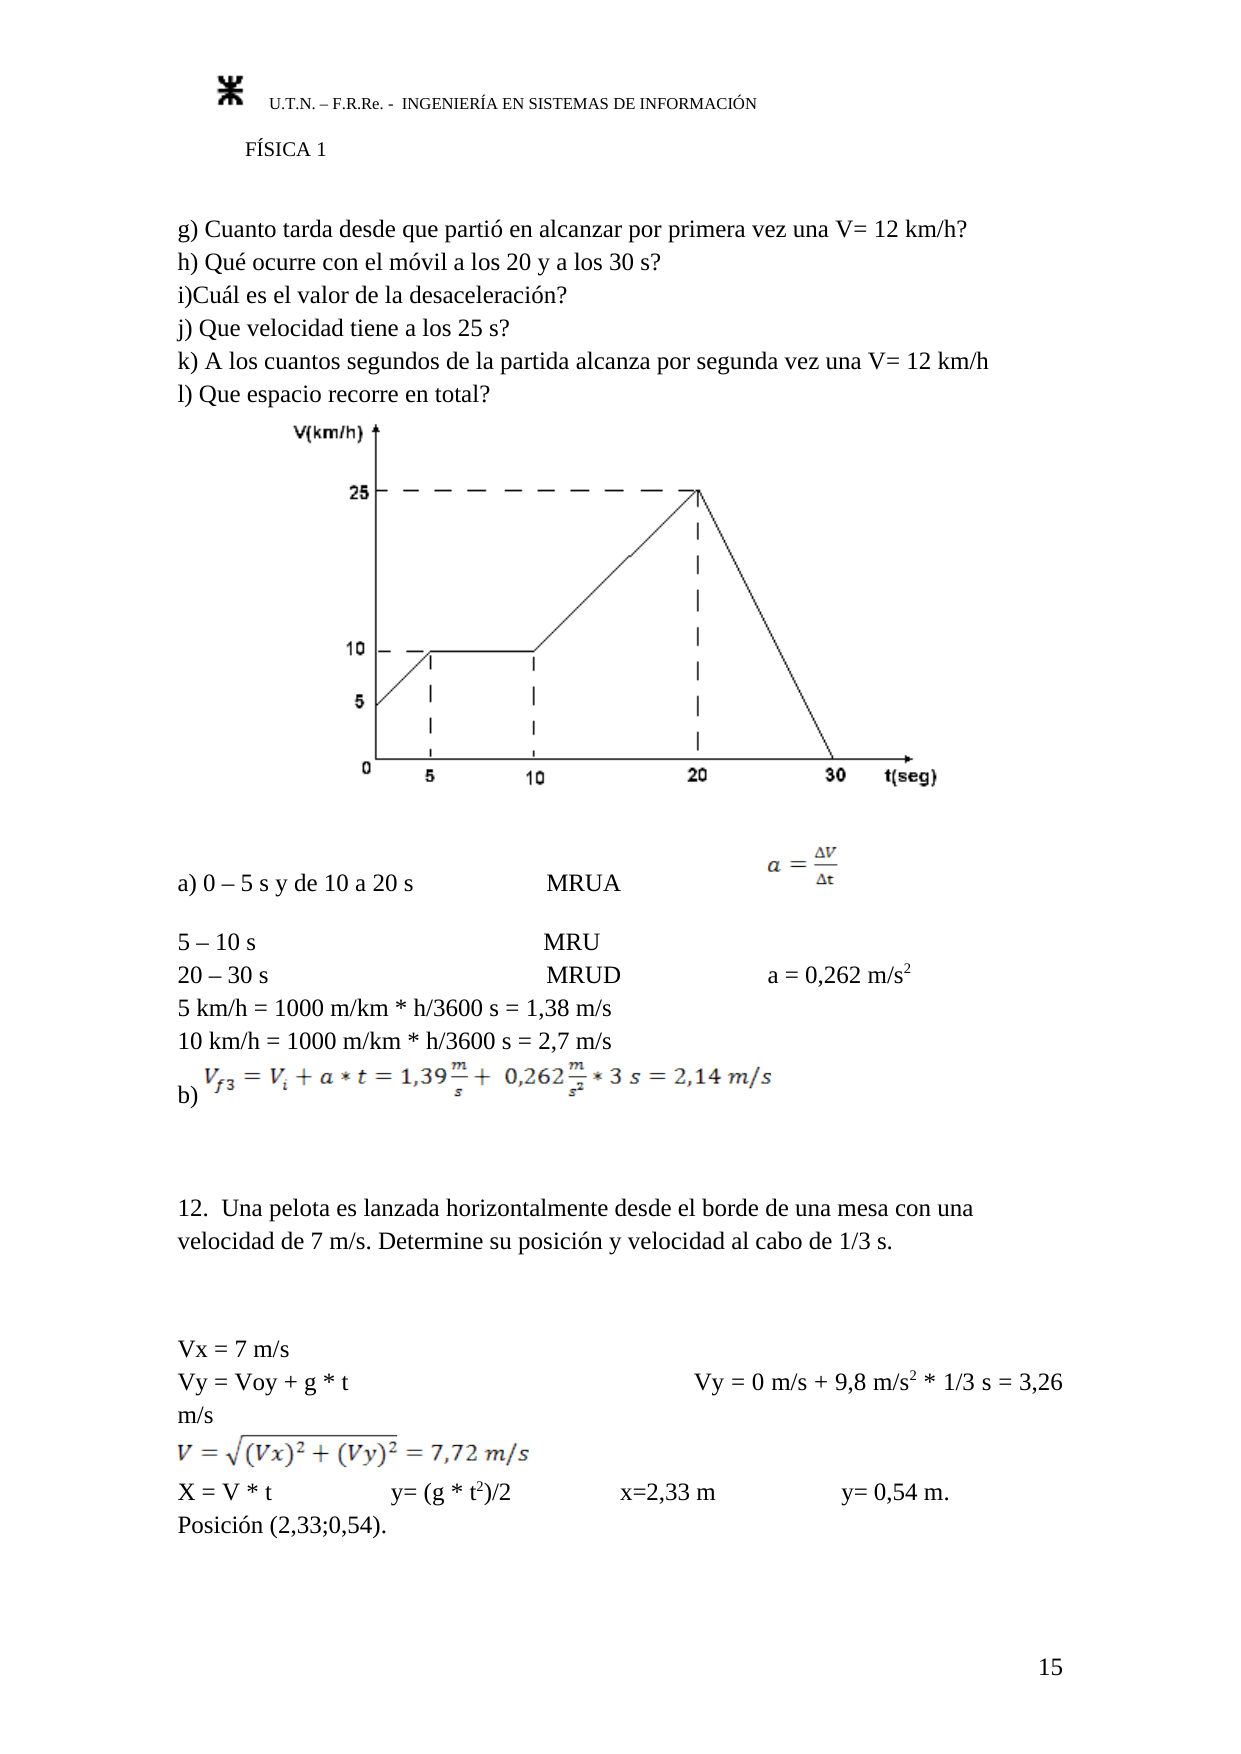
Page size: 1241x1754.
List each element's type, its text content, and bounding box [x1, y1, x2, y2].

text Posición (2,33;0,54). [177, 1511, 1063, 1539]
text Vy = Voy + g * t Vy = 0 m/s + 9,8 m/s2 * 1/3 s = 3,26 m/s [177, 1367, 1063, 1428]
picture [767, 844, 838, 891]
text b) [177, 1059, 1063, 1131]
text X = V * t y= (g * t2)/2 x=2,33 m y= 0,54 m. [177, 1477, 1063, 1506]
text 5 – 10 s MRU [177, 927, 1063, 956]
text 12. Una pelota es lanzada horizontalmente desde el borde de una mesa con una velocidad de 7 m/s. Determine su posición y velocidad al cabo de 1/3 s. [177, 1193, 1063, 1255]
text j) Que velocidad tiene a los 25 s? [177, 313, 1063, 342]
text g) Cuanto tarda desde que partió en alcanzar por primera vez una V= 12 km/h? [177, 214, 1063, 243]
text k) A los cuantos segundos de la partida alcanza por segunda vez una V= 12 km/h [177, 346, 1063, 375]
text l) Que espacio recorre en total? [177, 379, 1063, 408]
text 10 km/h = 1000 m/km * h/3600 s = 2,7 m/s [177, 1026, 1063, 1055]
picture [204, 1059, 772, 1103]
text h) Qué ocurre con el móvil a los 20 y a los 30 s? [177, 247, 1063, 276]
text Vx = 7 m/s [177, 1334, 1063, 1362]
text i)Cuál es el valor de la desaceleración? [177, 280, 1063, 309]
picture [177, 1432, 529, 1474]
text 20 – 30 s MRUD a = 0,262 m/s2 [177, 960, 1063, 989]
text a) 0 – 5 s y de 10 a 20 s MRUA [177, 844, 1063, 919]
text 5 km/h = 1000 m/km * h/3600 s = 1,38 m/s [177, 993, 1063, 1022]
